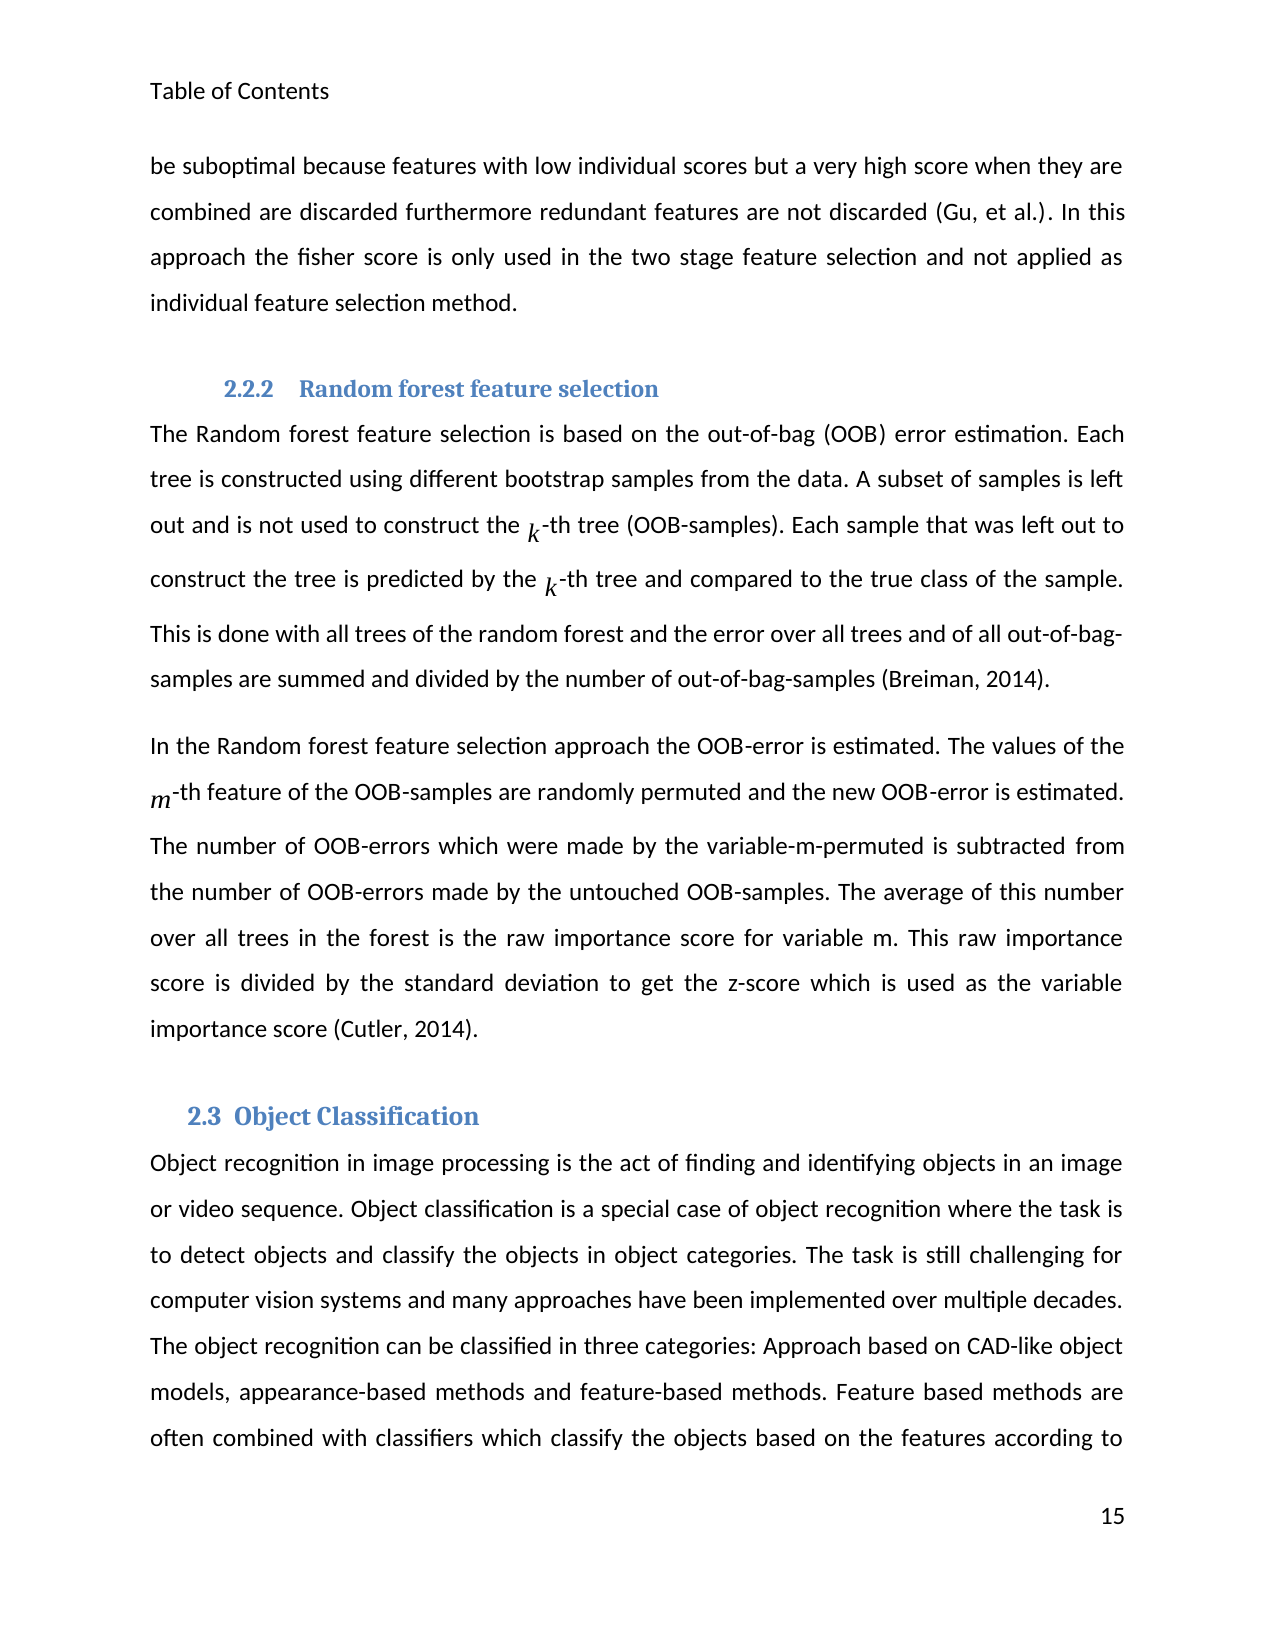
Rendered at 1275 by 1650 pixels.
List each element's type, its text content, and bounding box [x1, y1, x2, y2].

text The Random forest feature selection is based on the out-of-bag (OOB) error estimation. Each tree is constructed using different bootstrap samples from the data. A subset of samples is left out and is not used to construct the -th tree (OOB-samples). Each sample that was left out to construct the tree is predicted by the -th tree and compared to the true class of the sample. This is done with all trees of the random forest and the error over all trees and of all out-of-bag-samples are summed and divided by the number of out-of-bag-samples (Breiman, 2014). [150, 418, 1125, 694]
subtitle Object Classification [187, 1101, 1125, 1132]
text be suboptimal because features with low individual scores but a very high score when they are combined are discarded furthermore redundant features are not discarded (Gu, et al.). In this approach the fisher score is only used in the two stage feature selection and not applied as individual feature selection method. [150, 150, 1125, 318]
subtitle Random forest feature selection [224, 374, 1125, 403]
text In the Random forest feature selection approach the OOB-error is estimated. The values of the -th feature of the OOB-samples are randomly permuted and the new OOB-error is estimated. The number of OOB-errors which were made by the variable-m-permuted is subtracted from the number of OOB-errors made by the untouched OOB-samples. The average of this number over all trees in the forest is the raw importance score for variable m. This raw importance score is divided by the standard deviation to get the z-score which is used as the variable importance score (Cutler, 2014). [150, 730, 1125, 1044]
text Object recognition in image processing is the act of finding and identifying objects in an image or video sequence. Object classification is a special case of object recognition where the task is to detect objects and classify the objects in object categories. The task is still challenging for computer vision systems and many approaches have been implemented over multiple decades. The object recognition can be classified in three categories: Approach based on CAD-like object models, appearance-based methods and feature-based methods. Feature based methods are often combined with classifiers which classify the objects based on the features according to [150, 1147, 1125, 1452]
